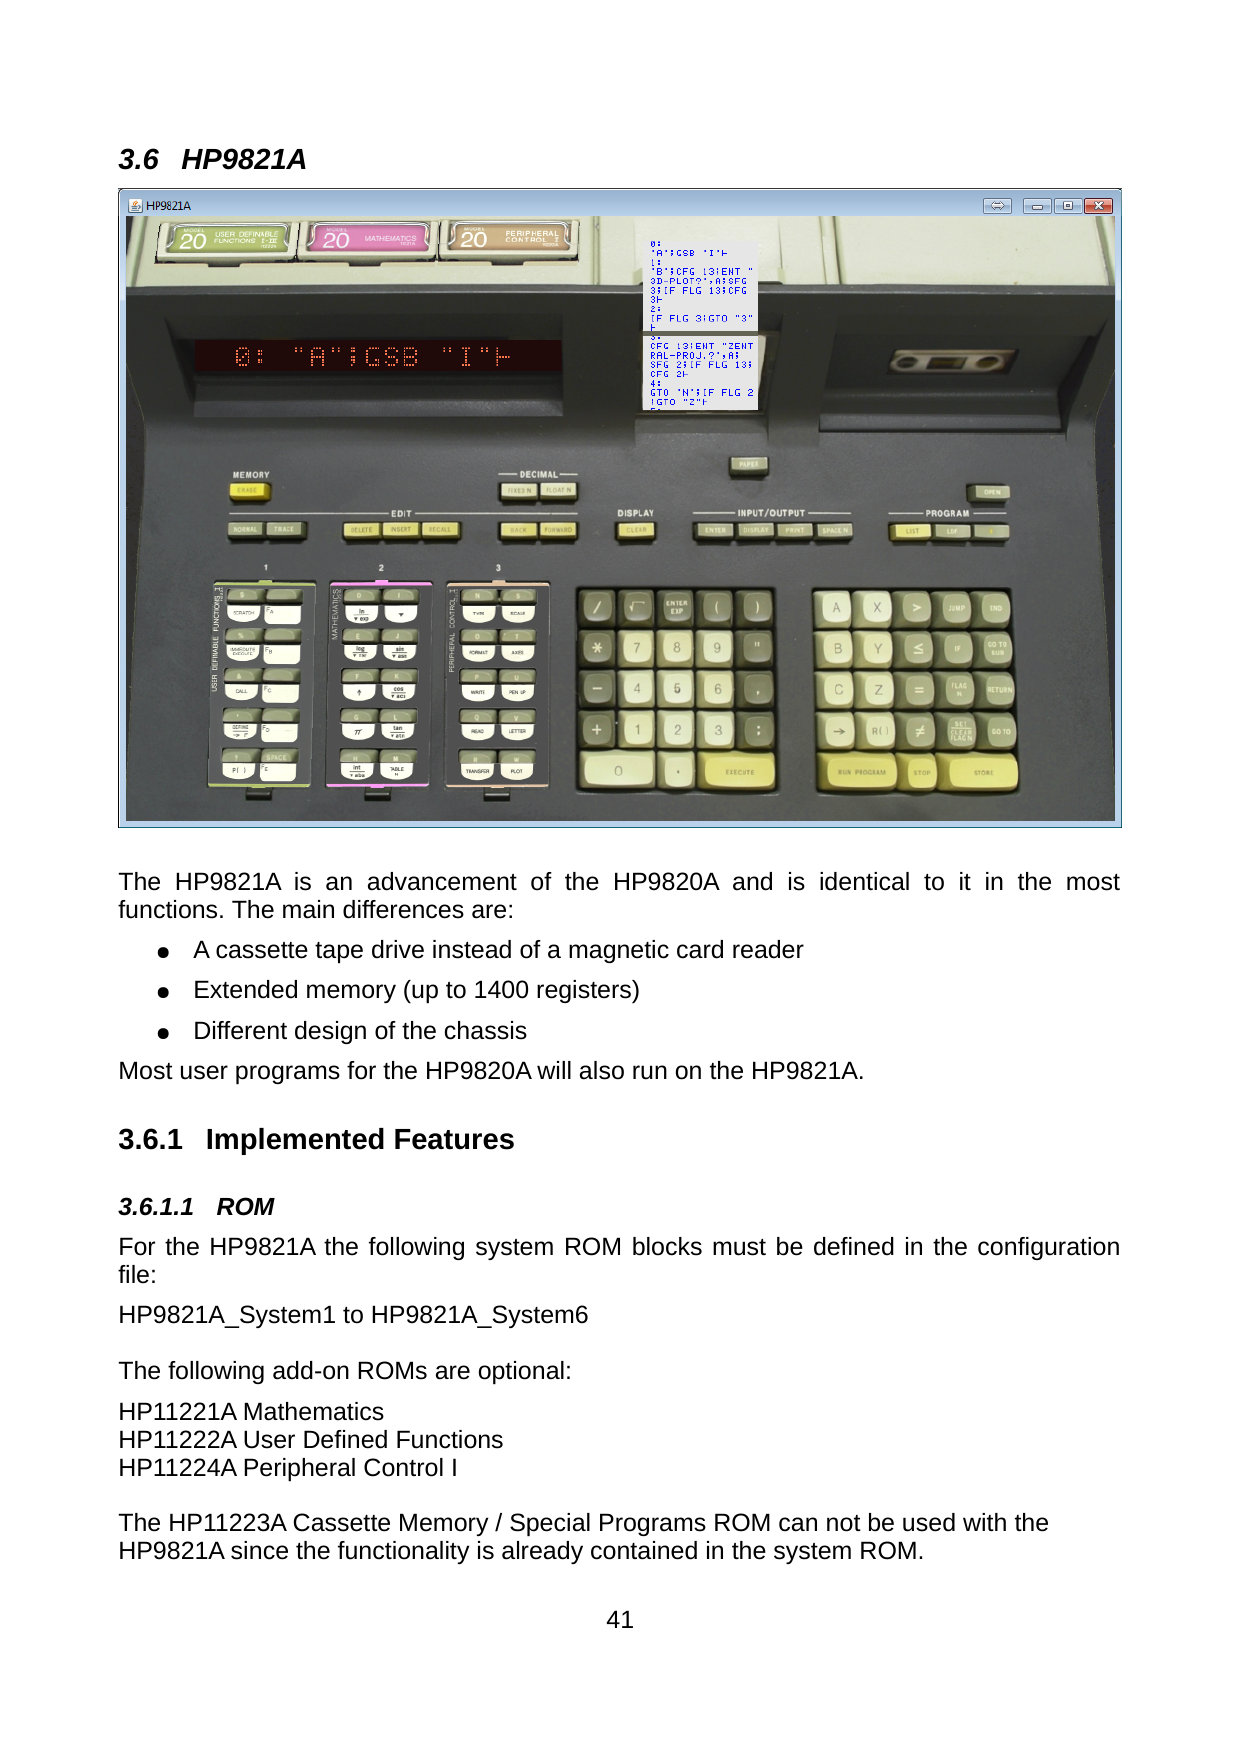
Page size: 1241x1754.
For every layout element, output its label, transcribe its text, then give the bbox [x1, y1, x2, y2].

list Extended memory (up to 1400 registers) [156, 976, 1122, 1004]
subtitle Implemented Features [118, 1123, 1122, 1155]
list A cassette tape drive instead of a magnetic card reader [156, 936, 1122, 964]
text HP11222A User Defined Functions [118, 1425, 1122, 1453]
subtitle HP9821A [118, 143, 1122, 176]
subtitle ROM [118, 1193, 1122, 1220]
text For the HP9821A the following system ROM blocks must be defined in the configuration file: [118, 1233, 1122, 1289]
text The HP9821A is an advancement of the HP9820A and is identical to it in the most functions. The main differences are: [118, 868, 1122, 923]
text HP9821A_System1 to HP9821A_System6 [118, 1301, 1122, 1329]
text Most user programs for the HP9820A will also run on the HP9821A. [118, 1057, 1122, 1085]
text The following add-on ROMs are optional: [118, 1357, 1122, 1385]
text The HP11223A Cassette Memory / Special Programs ROM can not be used with the HP9821A since the functionality is already contained in the system ROM. [118, 1509, 1122, 1565]
text HP11224A Peripheral Control I [118, 1453, 1122, 1481]
list Different design of the chassis [156, 1017, 1122, 1045]
text HP11221A Mathematics [118, 1397, 1122, 1425]
picture [118, 188, 1122, 828]
